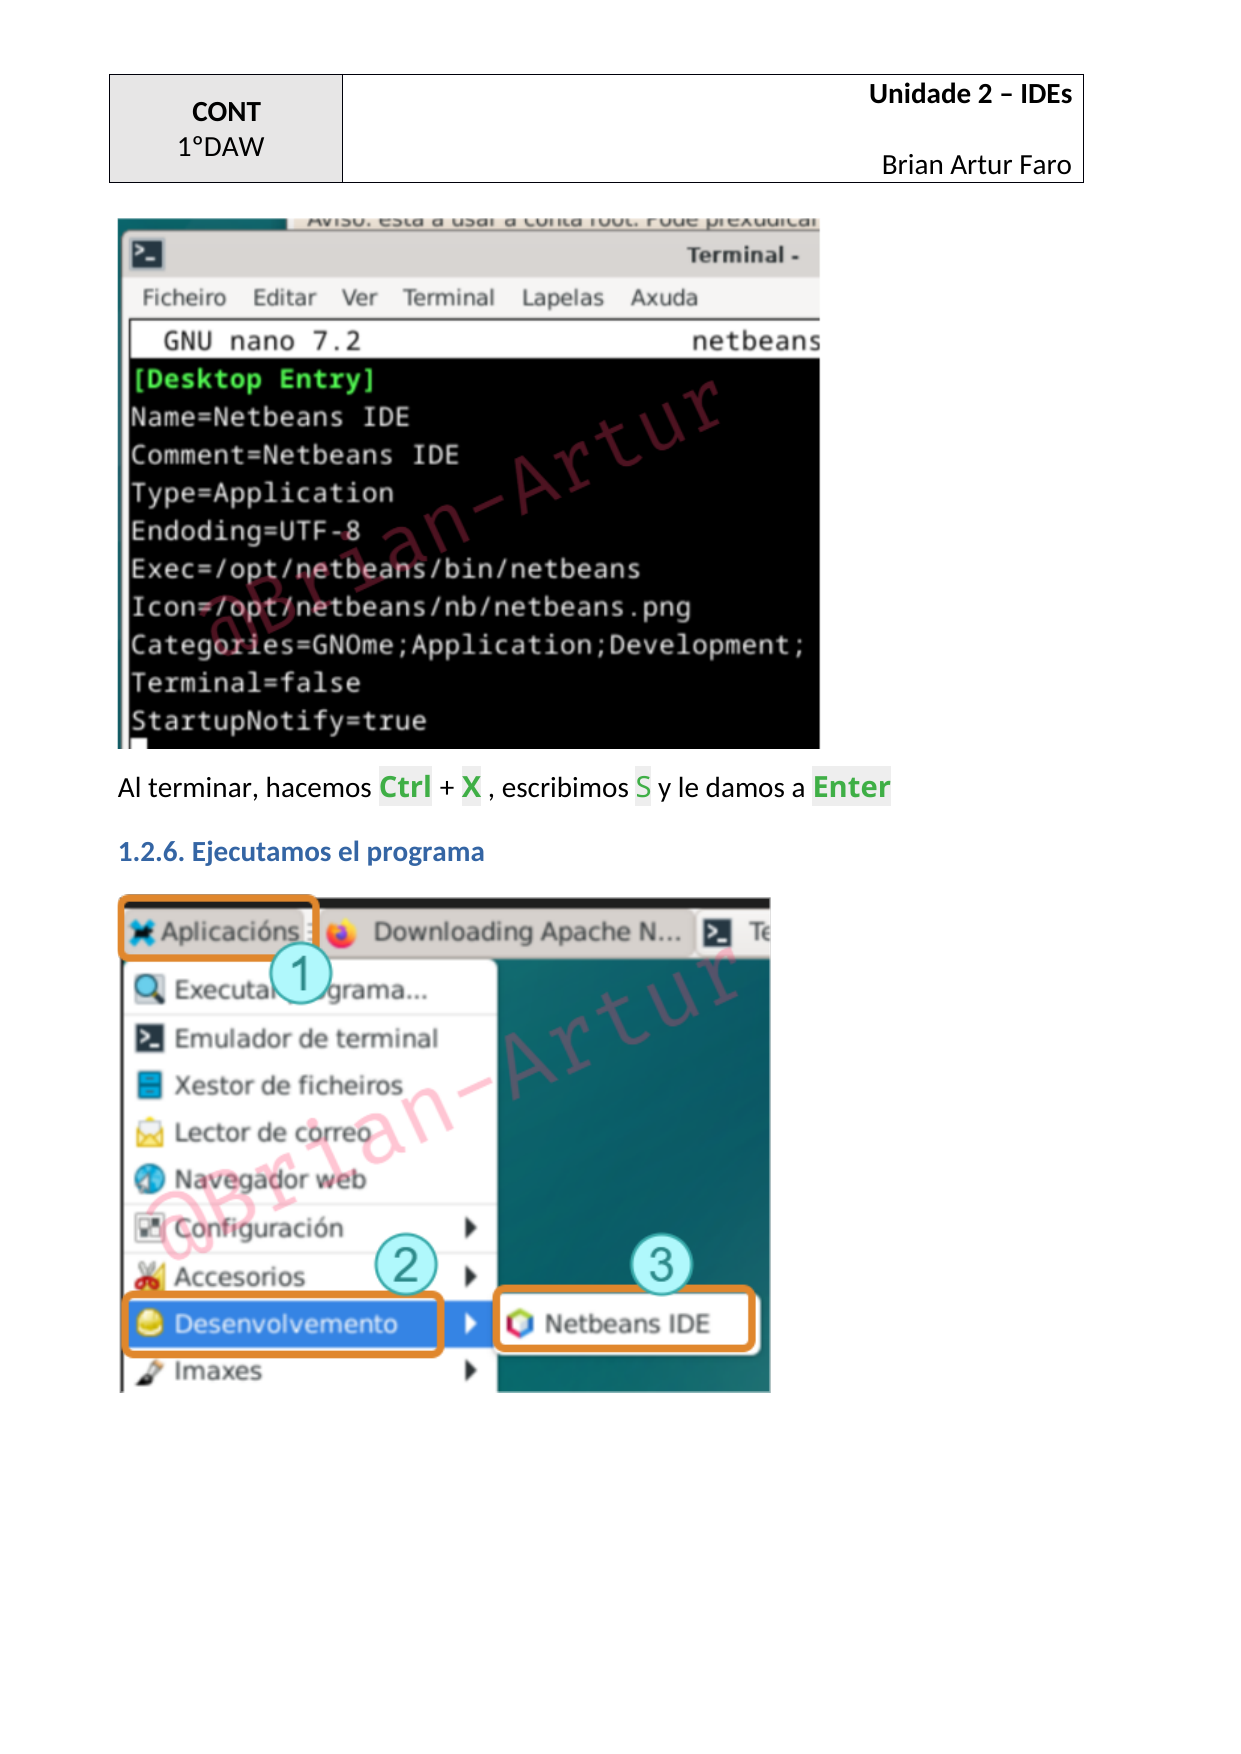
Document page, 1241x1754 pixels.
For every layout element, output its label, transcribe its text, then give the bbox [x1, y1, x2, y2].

text 1.2.6. Ejecutamos el programa [118, 833, 1092, 868]
text Al terminar, hacemos Ctrl + X , escribimos S y le damos a Enter [118, 766, 1092, 806]
picture [117, 890, 783, 1393]
picture [117, 218, 821, 749]
